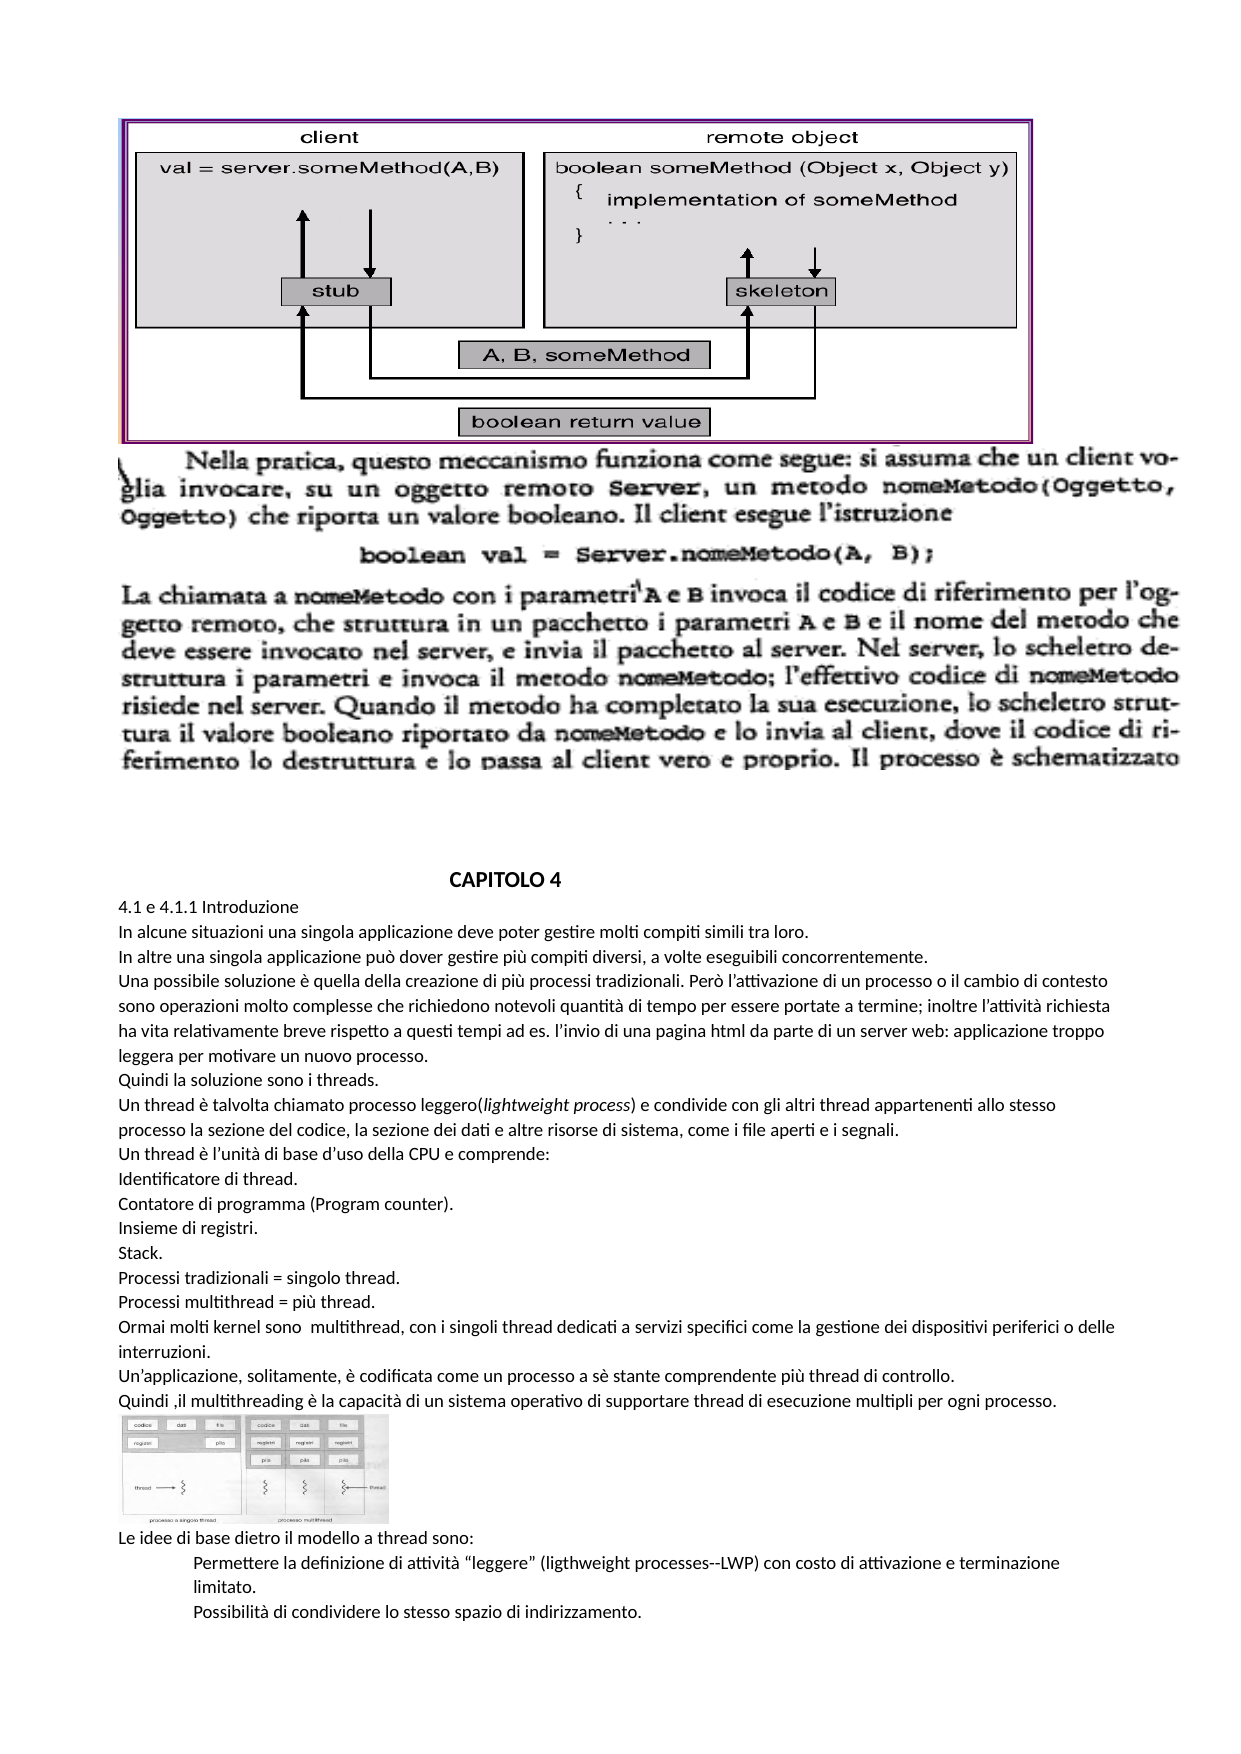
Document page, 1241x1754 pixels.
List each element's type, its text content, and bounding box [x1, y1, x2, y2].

text Insieme di registri. [118, 1217, 1122, 1239]
text Quindi la soluzione sono i threads. [118, 1068, 1122, 1091]
text In alcune situazioni una singola applicazione deve poter gestire molti compiti simili tra loro. [118, 920, 1122, 943]
text Stack. [118, 1241, 1122, 1264]
text Una possibile soluzione è quella della creazione di più processi tradizionali. Però l’attivazione di un processo o il cambio di contesto sono operazioni molto complesse che richiedono notevoli quantità di tempo per essere portate a termine; inoltre l’attività richiesta ha vita relativamente breve rispetto a questi tempi ad es. l’invio di una pagina html da parte di un server web: applicazione troppo leggera per motivare un nuovo processo. [118, 970, 1122, 1067]
text CAPITOLO 4 [118, 865, 1122, 893]
text Un’applicazione, solitamente, è codificata come un processo a sè stante comprendente più thread di controllo. [118, 1365, 1122, 1388]
text Un thread è talvolta chiamato processo leggero(lightweight process) e condivide con gli altri thread appartenenti allo stesso processo la sezione del codice, la sezione dei dati e altre risorse di sistema, come i file aperti e i segnali. [118, 1093, 1122, 1141]
text 4.1 e 4.1.1 Introduzione [118, 896, 1122, 918]
text Ormai molti kernel sono multithread, con i singoli thread dedicati a servizi specifici come la gestione dei dispositivi periferici o delle interruzioni. [118, 1315, 1122, 1363]
text Un thread è l’unità di base d’uso della CPU e comprende: [118, 1142, 1122, 1165]
text Quindi ,il multithreading è la capacità di un sistema operativo di supportare thread di esecuzione multipli per ogni processo. [118, 1389, 1122, 1412]
text Le idee di base dietro il modello a thread sono: [118, 1526, 1122, 1549]
text Processi tradizionali = singolo thread. [118, 1266, 1122, 1289]
text Identificatore di thread. [118, 1167, 1122, 1190]
text Contatore di programma (Program counter). [118, 1192, 1122, 1215]
text Processi multithread = più thread. [118, 1291, 1122, 1313]
list Permettere la definizione di attività “leggere” (ligthweight processes--LWP) con costo di attivazione e terminazione limitato. [193, 1551, 1122, 1598]
list Possibilità di condividere lo stesso spazio di indirizzamento. [193, 1600, 1122, 1623]
text In altre una singola applicazione può dover gestire più compiti diversi, a volte eseguibili concorrentemente. [118, 945, 1122, 968]
